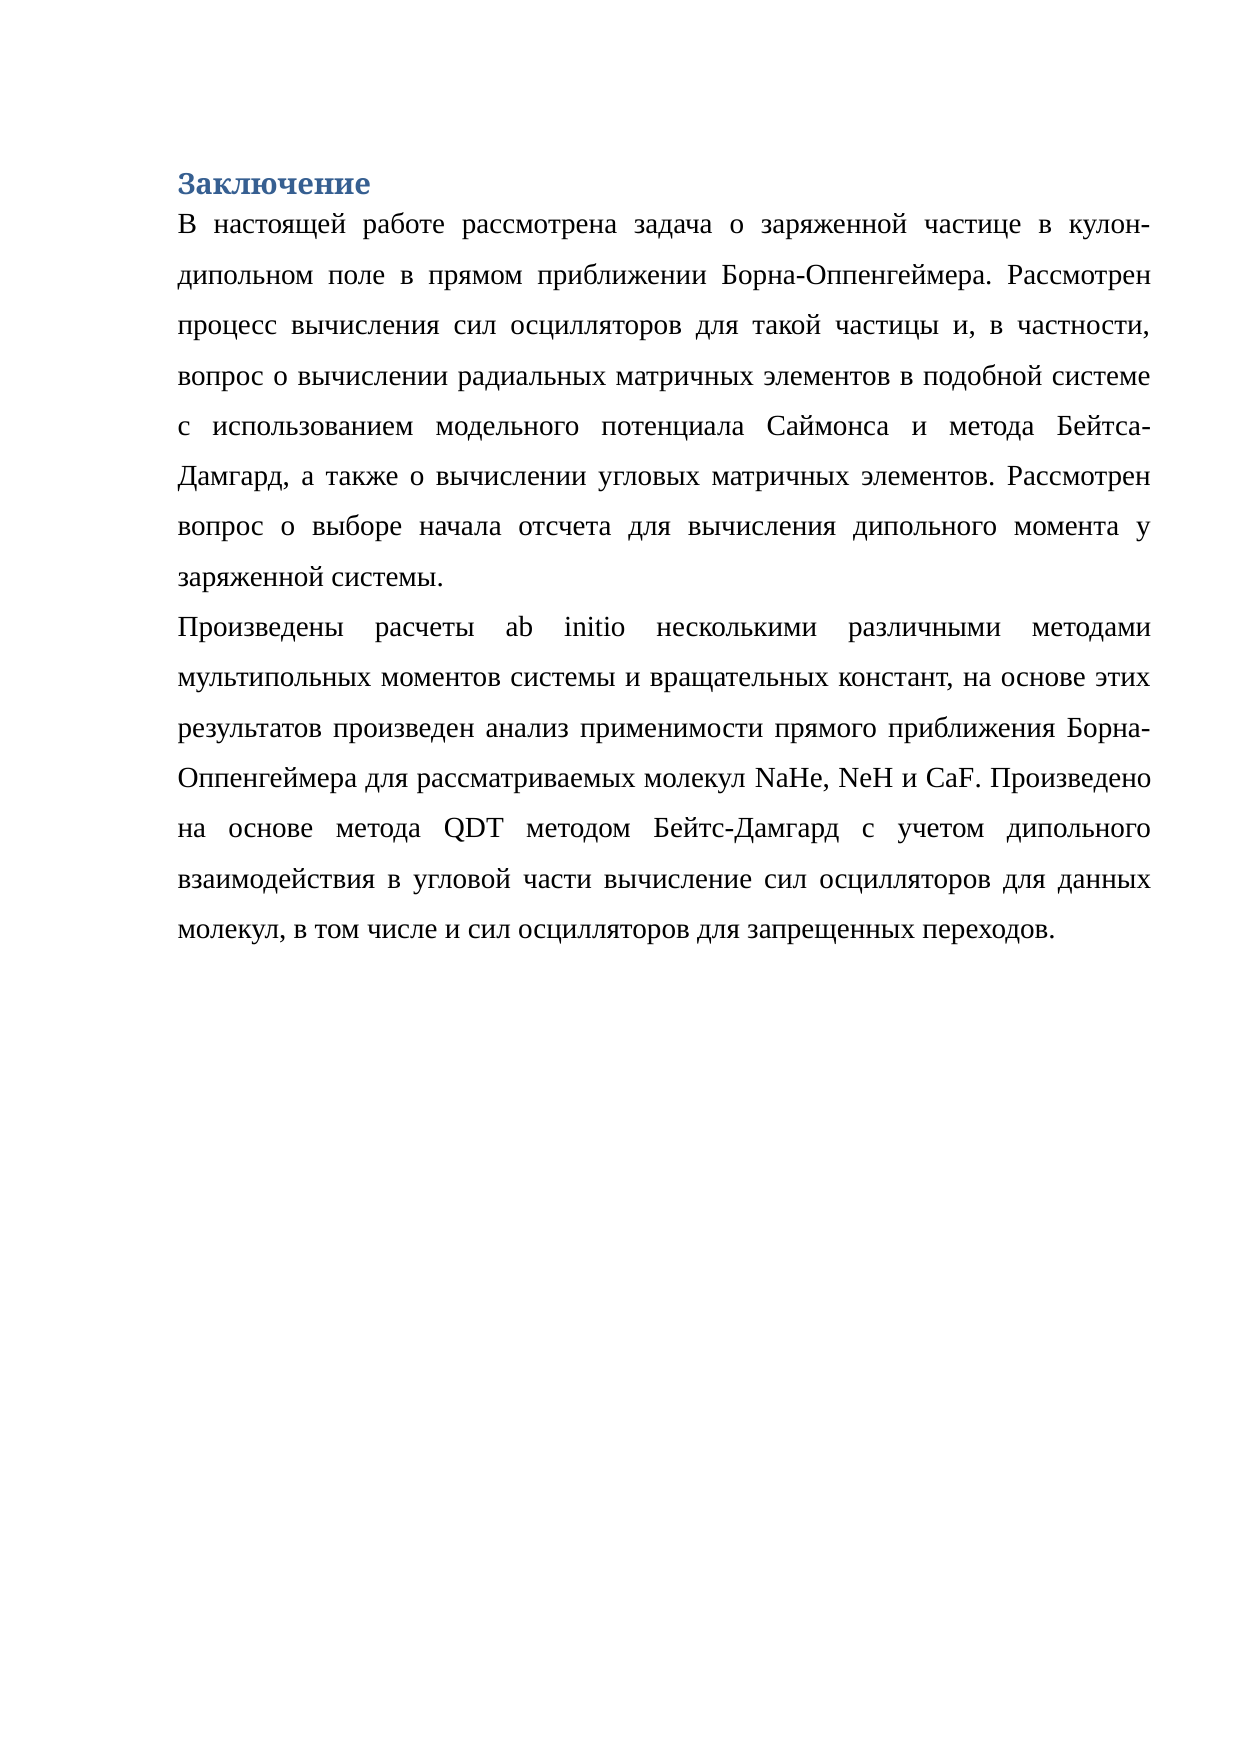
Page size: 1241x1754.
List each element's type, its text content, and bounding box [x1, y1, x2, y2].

subtitle Заключение [177, 168, 1152, 202]
list В настоящей работе рассмотрена задача о заряженной частице в кулон-дипольном поле в прямом приближении Борна-Оппенгеймера. Рассмотрен процесс вычисления сил осцилляторов для такой частицы и, в частности, вопрос о вычислении радиальных матричных элементов в подобной системе с использованием модельного потенциала Саймонса и метода Бейтса-Дамгард, а также о вычислении угловых матричных элементов. Рассмотрен вопрос о выборе начала отсчета для вычисления дипольного момента у заряженной системы. [177, 207, 1152, 592]
list Произведены расчеты ab initio несколькими различными методами мультипольных моментов системы и вращательных констант, на основе этих результатов произведен анализ применимости прямого приближения Борна-Оппенгеймера для рассматриваемых молекул NaHe, NeH и CaF. Произведено на основе метода QDT методом Бейтс-Дамгард с учетом дипольного взаимодействия в угловой части вычисление сил осцилляторов для данных молекул, в том числе и сил осцилляторов для запрещенных переходов. [177, 609, 1152, 944]
